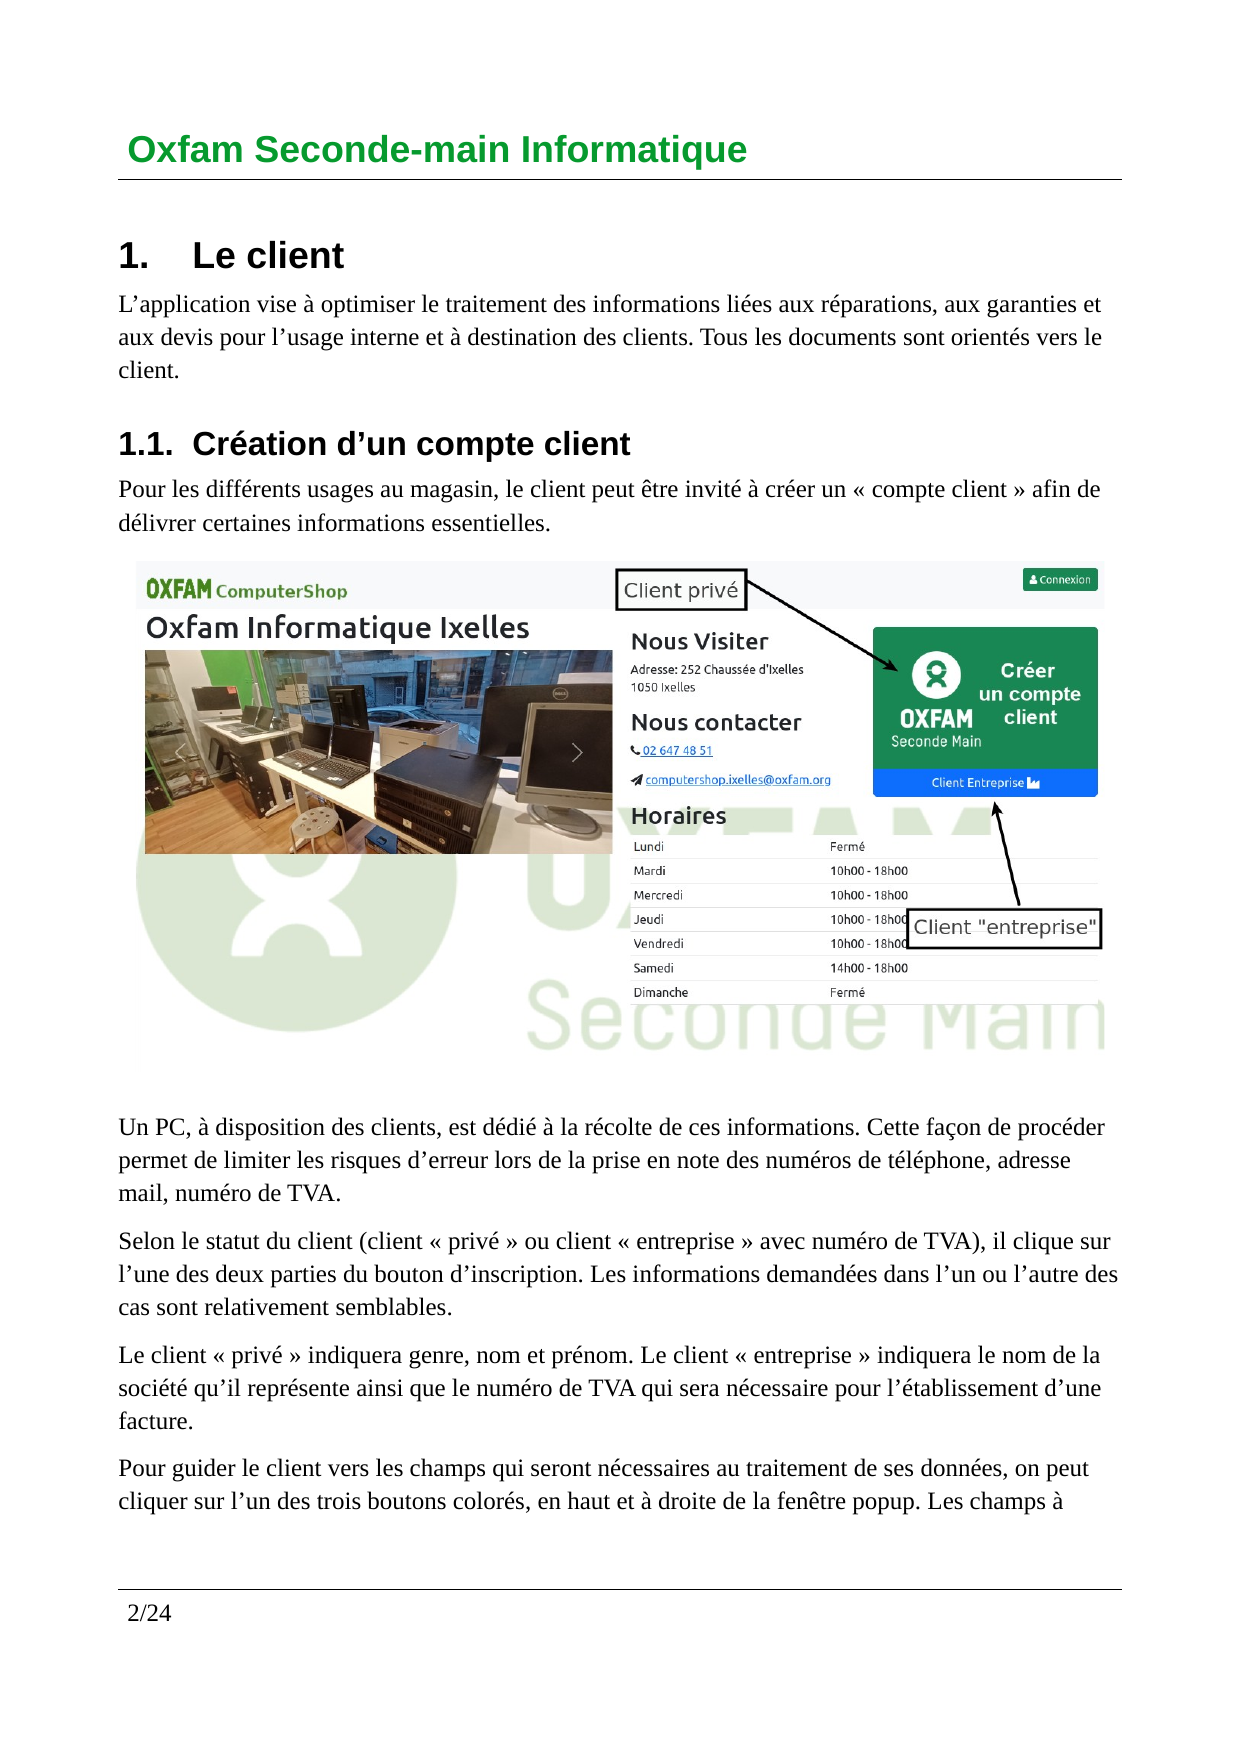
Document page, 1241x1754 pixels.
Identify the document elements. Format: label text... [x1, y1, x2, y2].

subtitle Le client [118, 233, 1122, 277]
text L’application vise à optimiser le traitement des informations liées aux réparations, aux garanties et aux devis pour l’usage interne et à destination des clients. Tous les documents sont orientés vers le client. [118, 289, 1122, 384]
subtitle Création d’un compte client [118, 424, 1122, 462]
text Un PC, à disposition des clients, est dédié à la récolte de ces informations. Cette façon de procéder permet de limiter les risques d’erreur lors de la prise en note des numéros de téléphone, adresse mail, numéro de TVA. [118, 544, 1122, 1207]
picture [135, 561, 1105, 1072]
text Selon le statut du client (client « privé » ou client « entreprise » avec numéro de TVA), il clique sur l’une des deux parties du bouton d’inscription. Les informations demandées dans l’un ou l’autre des cas sont relativement semblables. [118, 1226, 1122, 1321]
text Pour guider le client vers les champs qui seront nécessaires au traitement de ses données, on peut cliquer sur l’un des trois boutons colorés, en haut et à droite de la fenêtre popup. Les champs à [118, 1453, 1122, 1515]
text Pour les différents usages au magasin, le client peut être invité à créer un « compte client » afin de délivrer certaines informations essentielles. [118, 474, 1122, 536]
text Le client « privé » indiquera genre, nom et prénom. Le client « entreprise » indiquera le nom de la société qu’il représente ainsi que le numéro de TVA qui sera nécessaire pour l’établissement d’une facture. [118, 1340, 1122, 1434]
